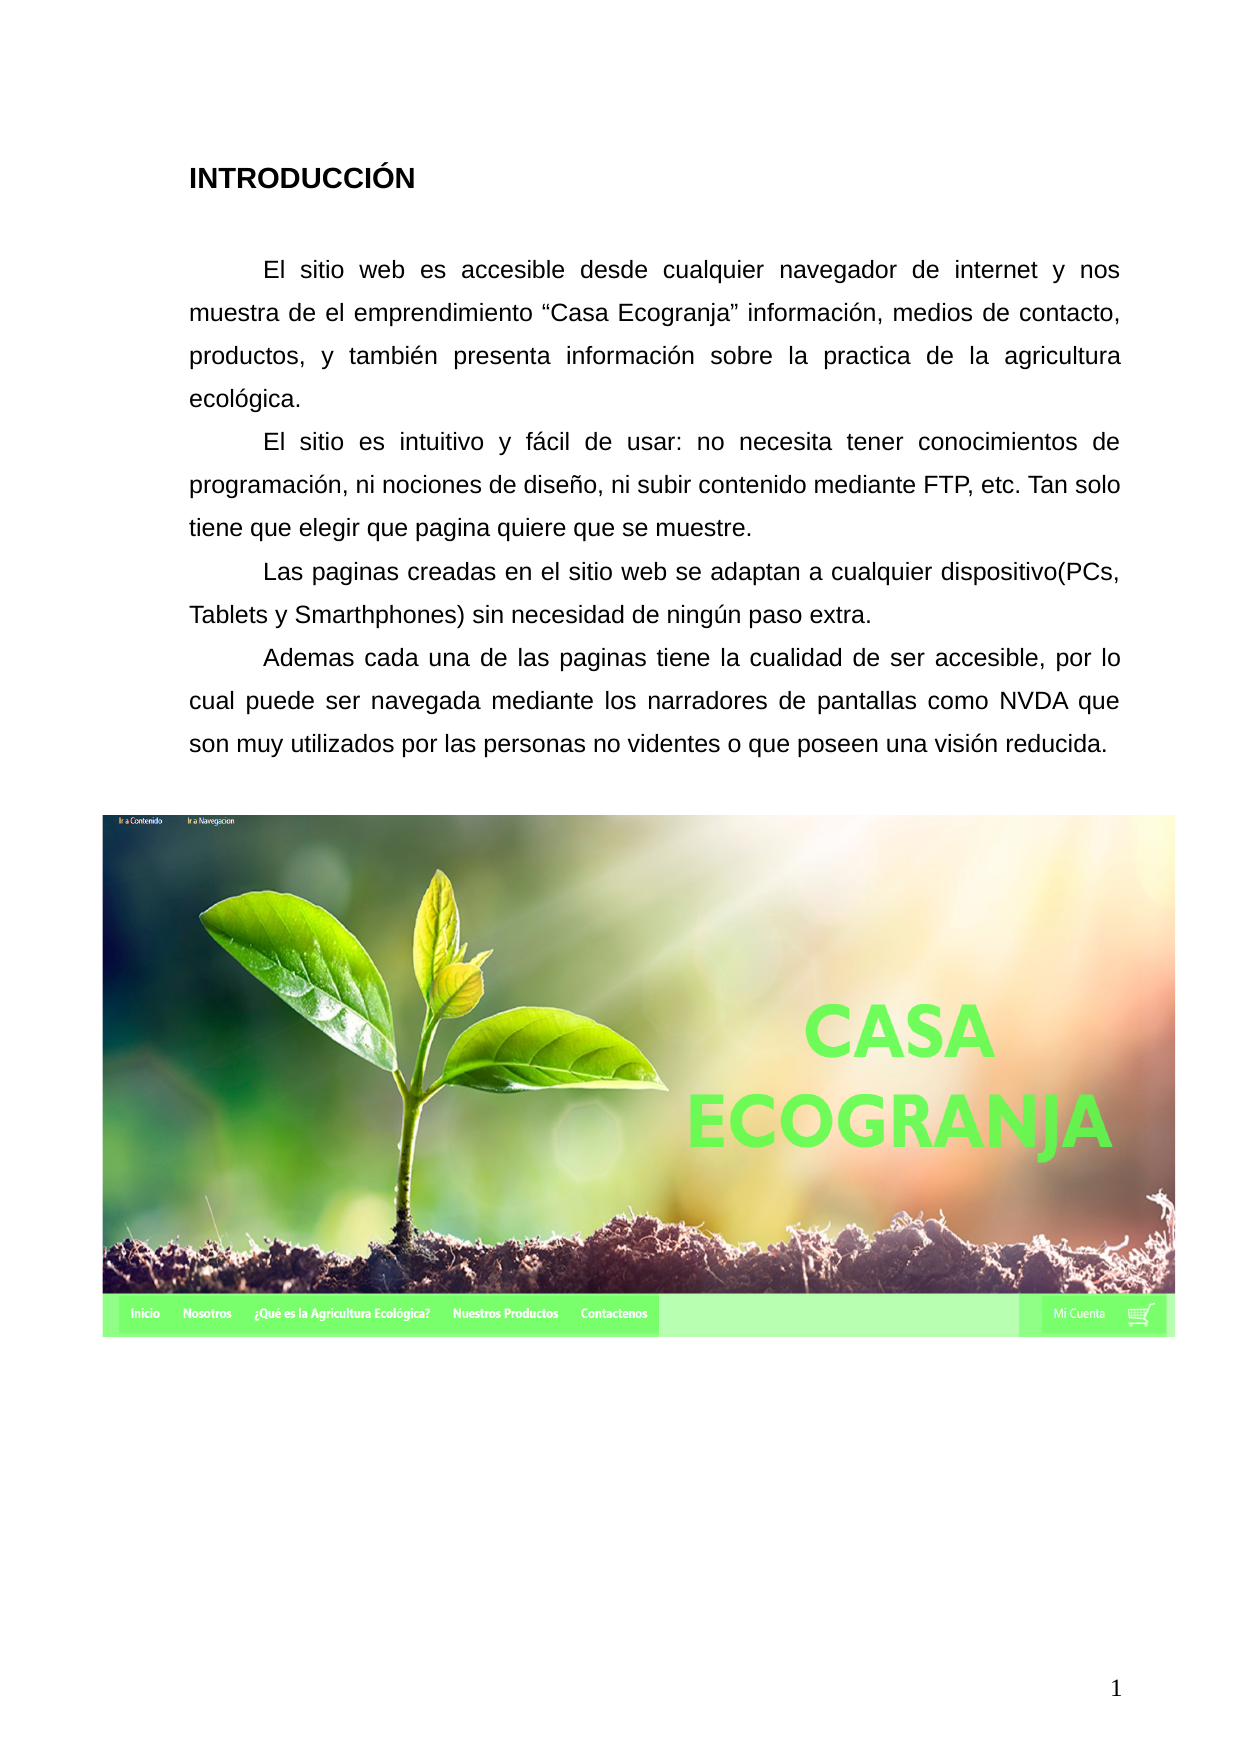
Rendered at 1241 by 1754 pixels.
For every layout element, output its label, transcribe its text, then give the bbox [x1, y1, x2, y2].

text Ademas cada una de las paginas tiene la cualidad de ser accesible, por lo cual puede ser navegada mediante los narradores de pantallas como NVDA que son muy utilizados por las personas no videntes o que poseen una visión reducida. [189, 643, 1122, 758]
text INTRODUCCIÓN [189, 161, 1122, 195]
text El sitio web es accesible desde cualquier navegador de internet y nos muestra de el emprendimiento “Casa Ecogranja” información, medios de contacto, productos, y también presenta información sobre la practica de la agricultura ecológica. [189, 255, 1122, 413]
text El sitio es intuitivo y fácil de usar: no necesita tener conocimientos de programación, ni nociones de diseño, ni subir contenido mediante FTP, etc. Tan solo tiene que elegir que pagina quiere que se muestre. [189, 427, 1122, 542]
text Las paginas creadas en el sitio web se adaptan a cualquier dispositivo(PCs, Tablets y Smarthphones) sin necesidad de ningún paso extra. [189, 557, 1122, 628]
picture [102, 815, 1176, 1337]
